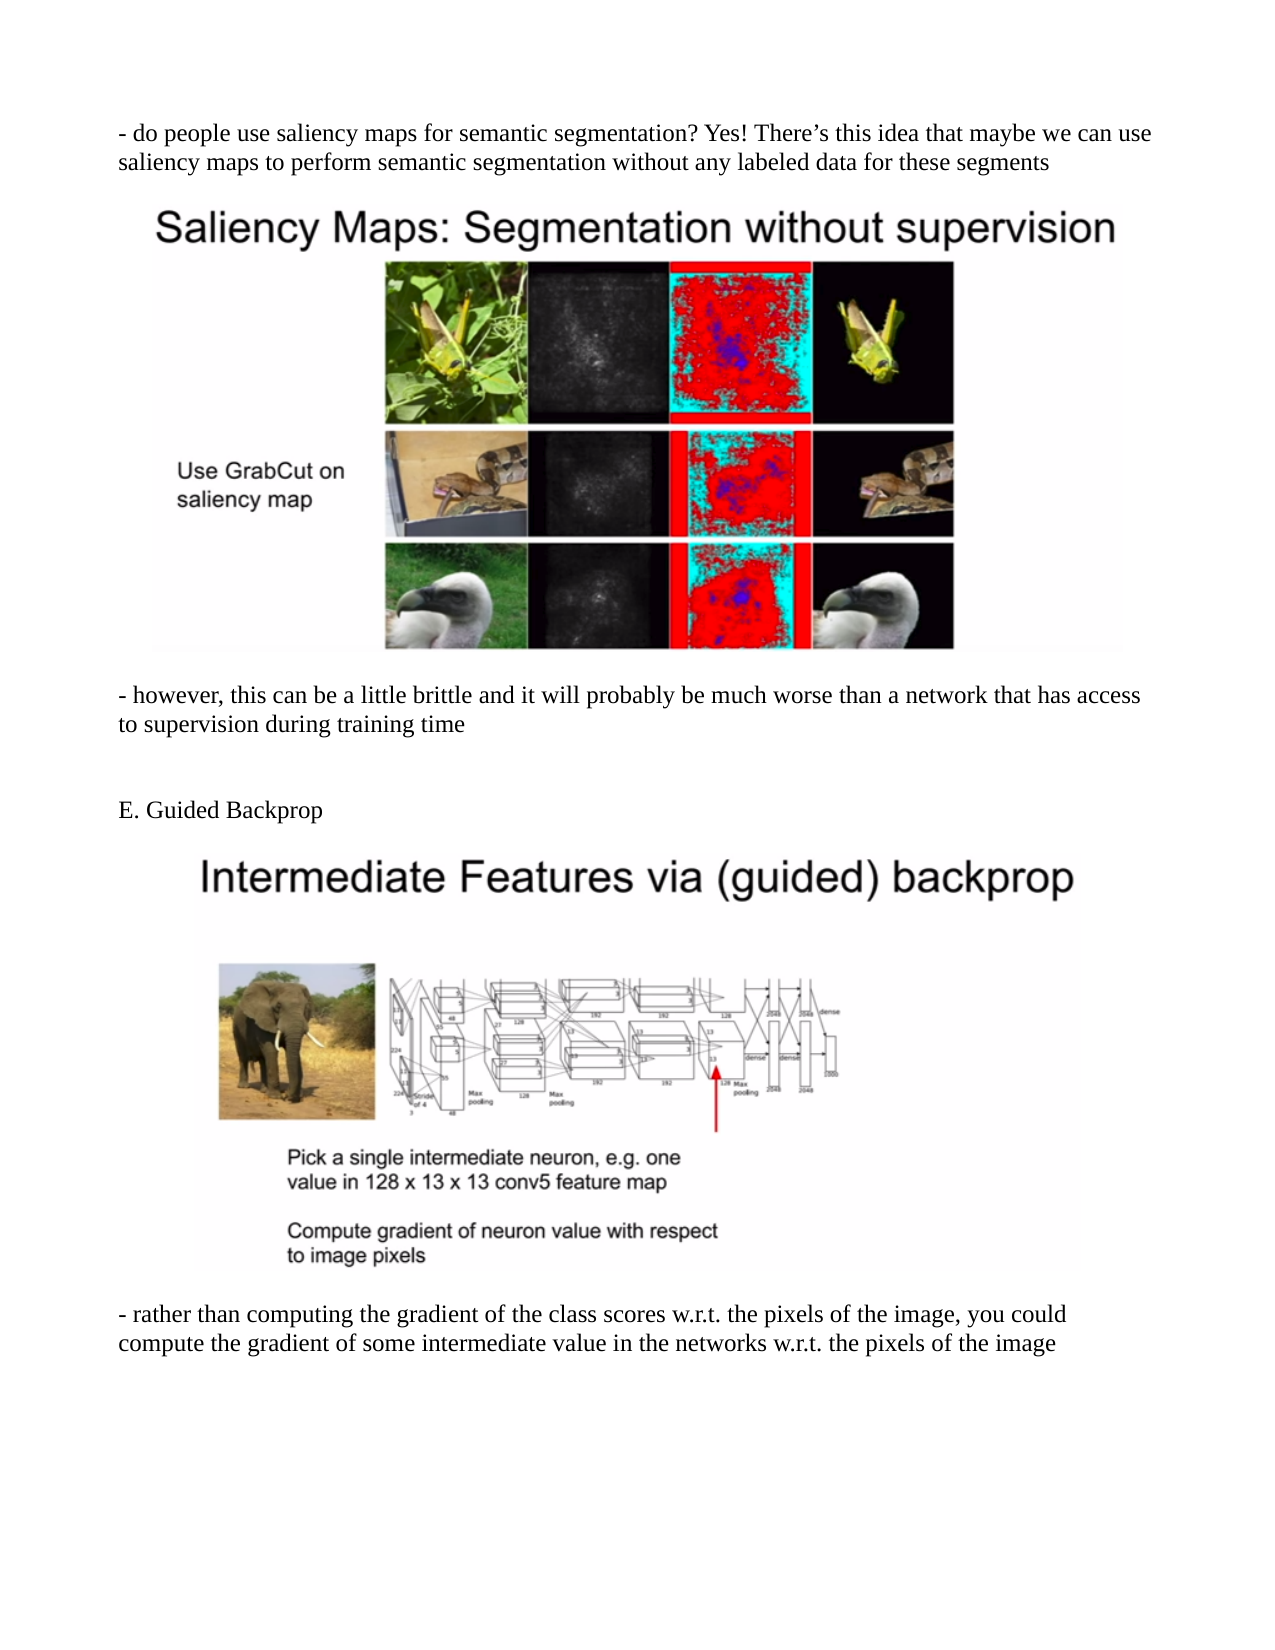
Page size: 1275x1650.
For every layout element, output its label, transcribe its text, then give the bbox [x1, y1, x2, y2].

text - do people use saliency maps for semantic segmentation? Yes! There’s this idea that maybe we can use saliency maps to perform semantic segmentation without any labeled data for these segments [118, 118, 1157, 176]
picture [194, 853, 1081, 1271]
text - rather than computing the gradient of the class scores w.r.t. the pixels of the image, you could compute the gradient of some intermediate value in the networks w.r.t. the pixels of the image [118, 1299, 1157, 1357]
text E. Guided Backprop [118, 796, 1157, 824]
picture [152, 204, 1123, 652]
text - however, this can be a little brittle and it will probably be much worse than a network that has access to supervision during training time [118, 681, 1157, 738]
